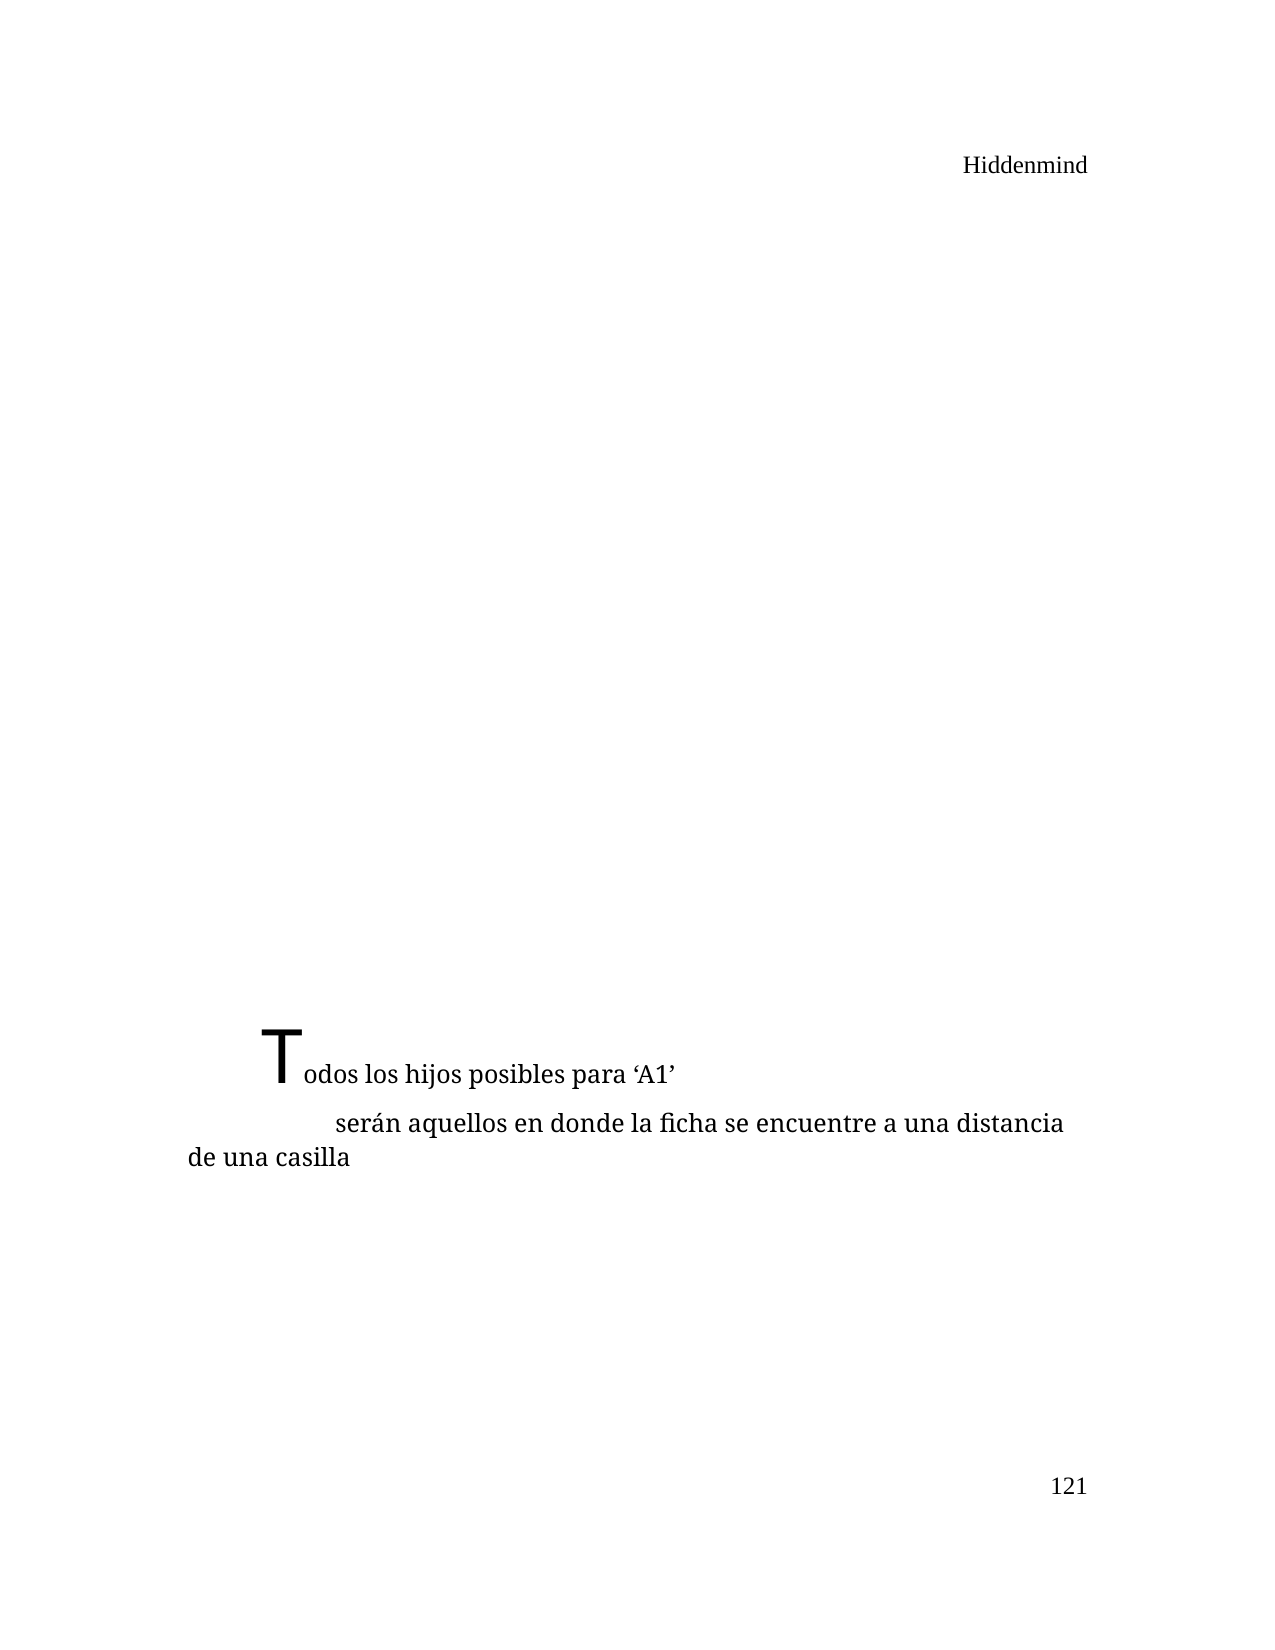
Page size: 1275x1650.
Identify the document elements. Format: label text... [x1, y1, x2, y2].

text Todos los hijos posibles para ‘A1’ [187, 1004, 1087, 1106]
text serán aquellos en donde la ficha se encuentre a una distancia de una casilla [187, 1106, 1087, 1174]
